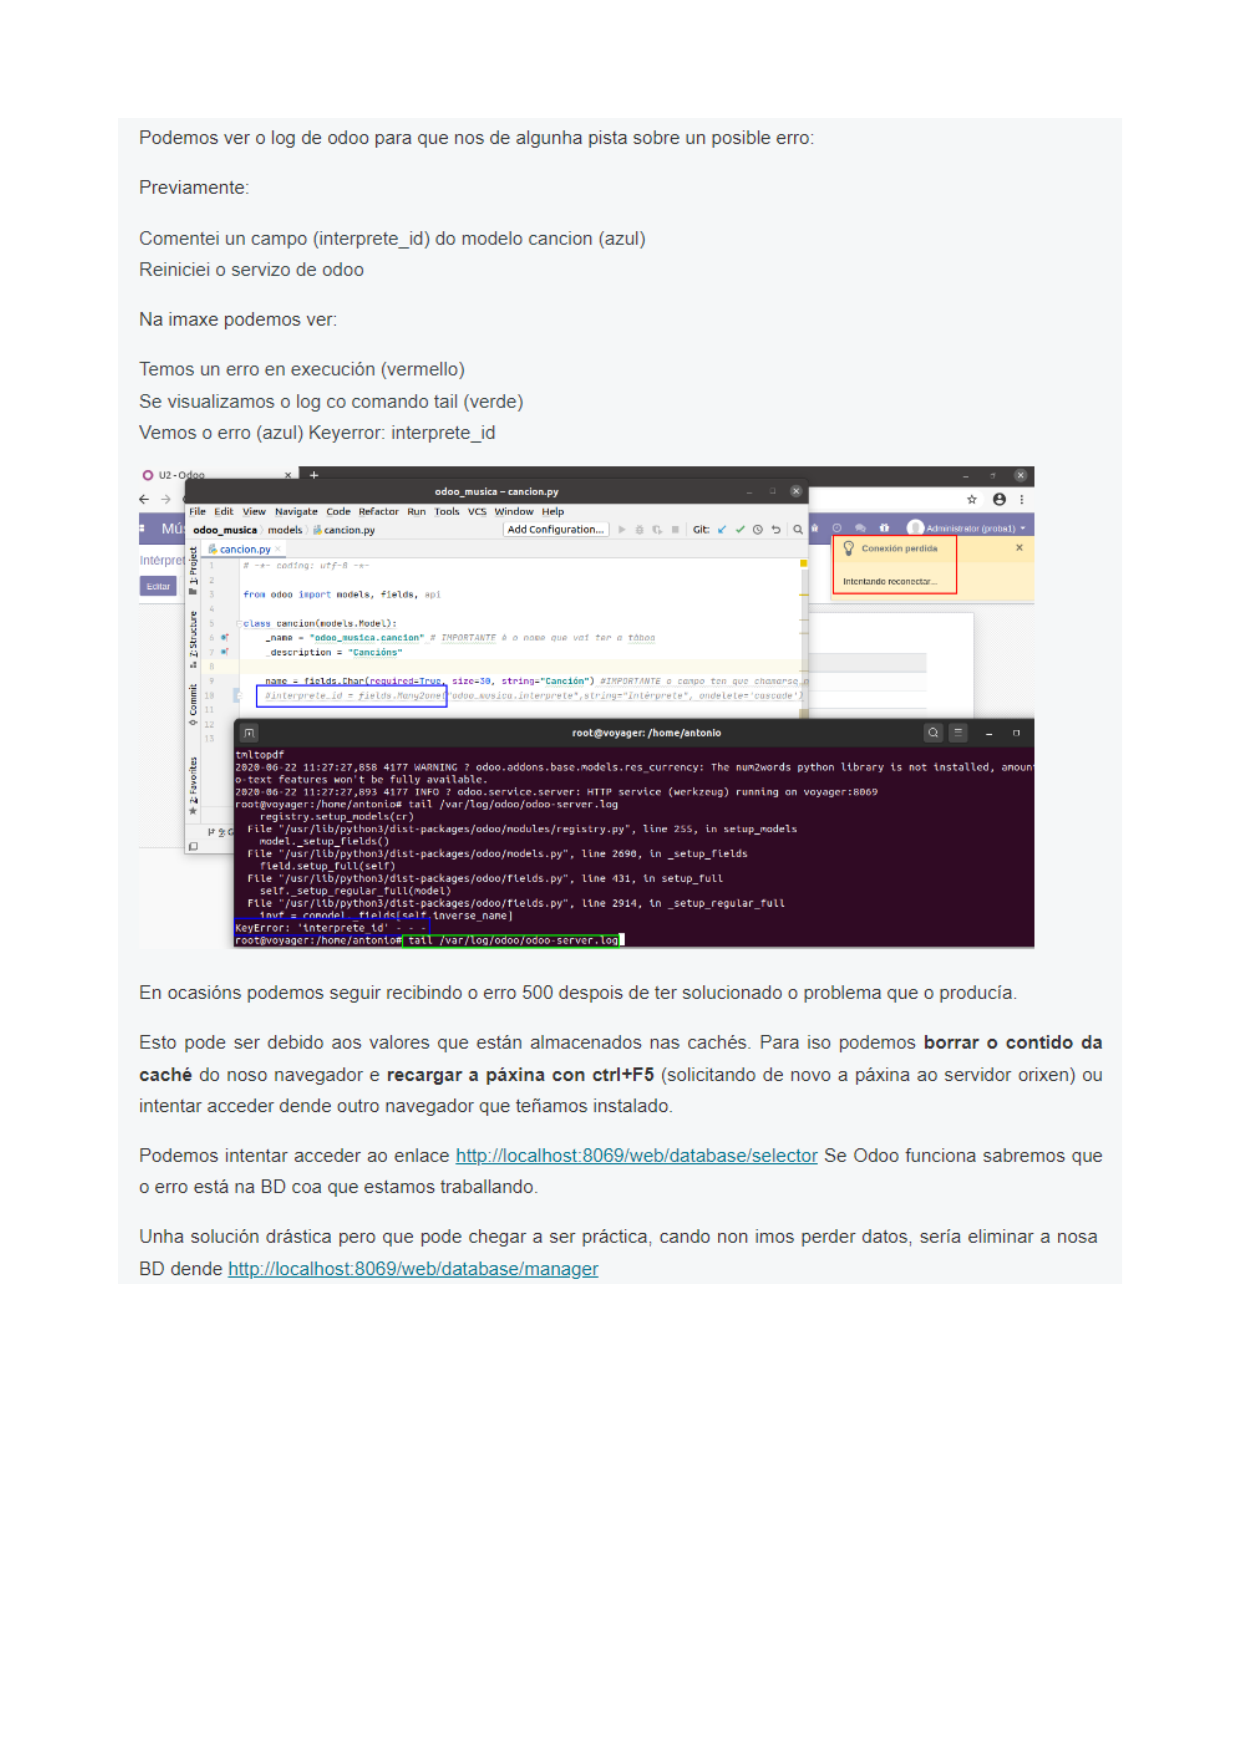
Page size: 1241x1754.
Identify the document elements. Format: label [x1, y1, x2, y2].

picture [118, 118, 1123, 1284]
